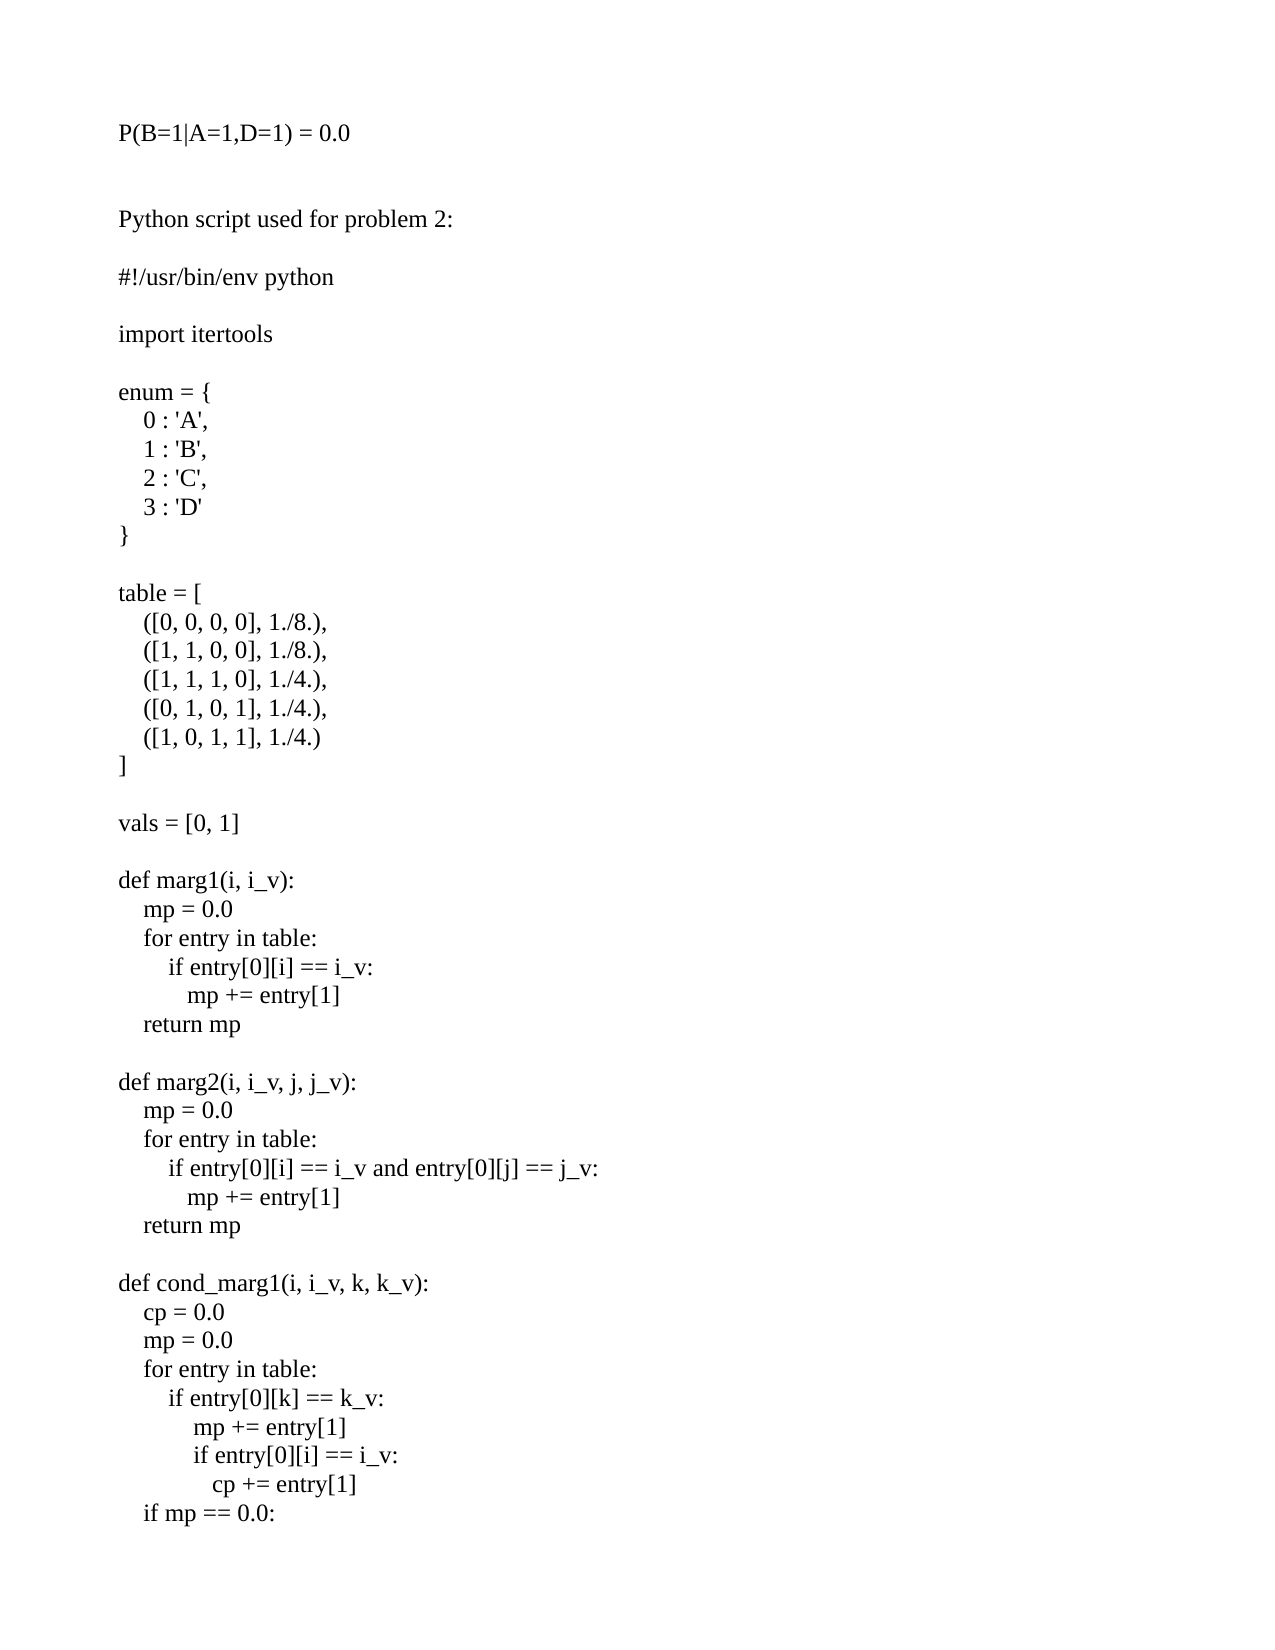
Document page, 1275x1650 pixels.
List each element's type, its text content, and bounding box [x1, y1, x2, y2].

text ] [118, 751, 1157, 779]
text def marg1(i, i_v): [118, 866, 1157, 894]
text } [118, 521, 1157, 549]
text P(B=1|A=1,D=1) = 0.0 [118, 118, 1157, 147]
text if mp == 0.0: [118, 1498, 1157, 1527]
text mp += entry[1] [118, 981, 1157, 1009]
text mp += entry[1] [118, 1412, 1157, 1441]
text #!/usr/bin/env python [118, 262, 1157, 291]
text 3 : 'D' [118, 492, 1157, 521]
text 0 : 'A', [118, 406, 1157, 434]
text mp = 0.0 [118, 894, 1157, 923]
text if entry[0][i] == i_v and entry[0][j] == j_v: [118, 1153, 1157, 1182]
text cp += entry[1] [118, 1469, 1157, 1498]
text ([1, 0, 1, 1], 1./4.) [118, 722, 1157, 751]
text import itertools [118, 319, 1157, 348]
text if entry[0][k] == k_v: [118, 1383, 1157, 1412]
text ([1, 1, 1, 0], 1./4.), [118, 664, 1157, 693]
text for entry in table: [118, 923, 1157, 952]
text mp = 0.0 [118, 1326, 1157, 1354]
text if entry[0][i] == i_v: [118, 1441, 1157, 1469]
text 2 : 'C', [118, 463, 1157, 492]
text Python script used for problem 2: [118, 204, 1157, 233]
text def marg2(i, i_v, j, j_v): [118, 1067, 1157, 1096]
text ([0, 0, 0, 0], 1./8.), [118, 607, 1157, 636]
text for entry in table: [118, 1124, 1157, 1153]
text return mp [118, 1009, 1157, 1038]
text ([1, 1, 0, 0], 1./8.), [118, 636, 1157, 664]
text mp += entry[1] [118, 1182, 1157, 1211]
text cp = 0.0 [118, 1297, 1157, 1326]
text vals = [0, 1] [118, 808, 1157, 837]
text ([0, 1, 0, 1], 1./4.), [118, 693, 1157, 722]
text for entry in table: [118, 1354, 1157, 1383]
text 1 : 'B', [118, 434, 1157, 463]
text if entry[0][i] == i_v: [118, 952, 1157, 981]
text mp = 0.0 [118, 1096, 1157, 1124]
text return mp [118, 1211, 1157, 1239]
text enum = { [118, 377, 1157, 406]
text def cond_marg1(i, i_v, k, k_v): [118, 1268, 1157, 1297]
text table = [ [118, 578, 1157, 607]
